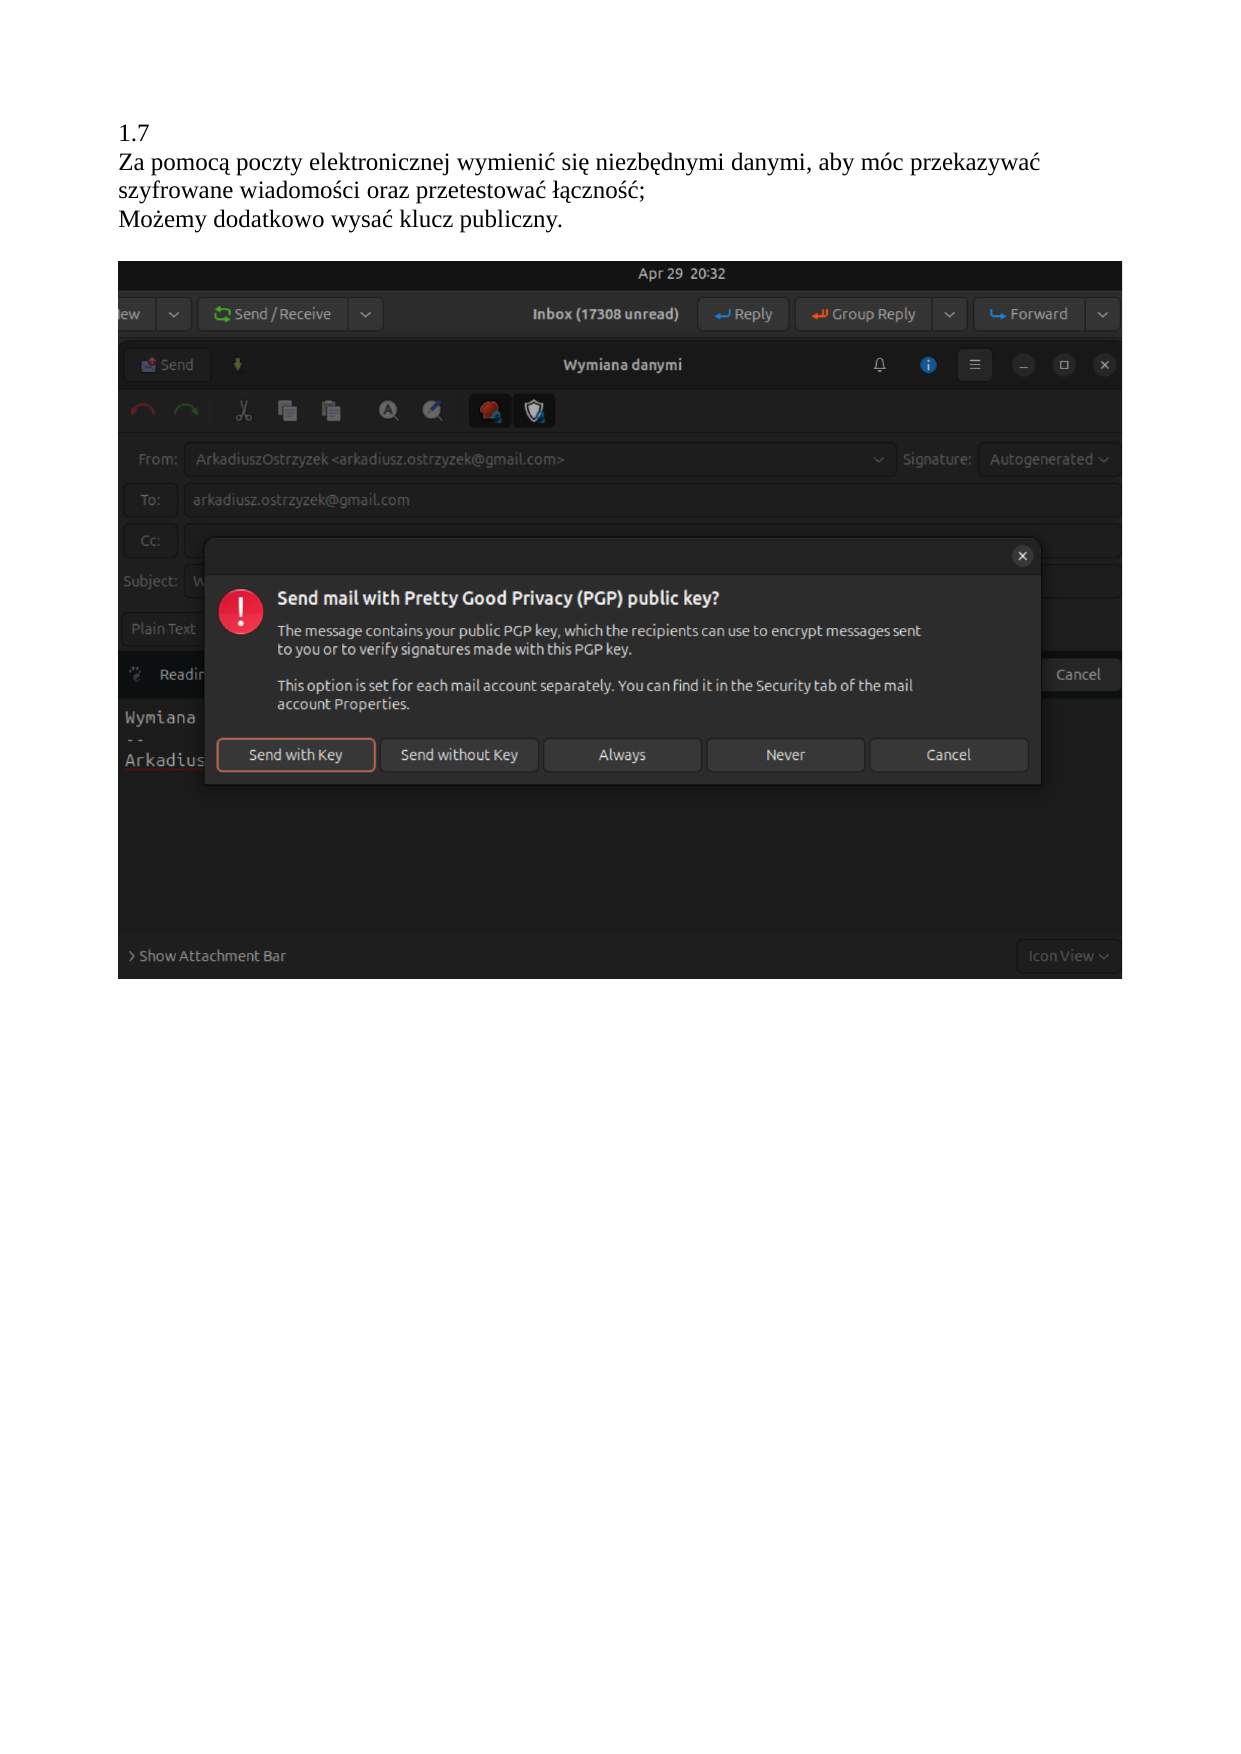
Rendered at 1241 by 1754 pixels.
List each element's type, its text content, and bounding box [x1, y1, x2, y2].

text Za pomocą poczty elektronicznej wymienić się niezbędnymi danymi, aby móc przekazywać szyfrowane wiadomości oraz przetestować łączność; [118, 147, 1122, 204]
text 1.7 [118, 118, 1122, 147]
picture [118, 261, 1123, 979]
text Możemy dodatkowo wysać klucz publiczny. [118, 204, 1122, 233]
